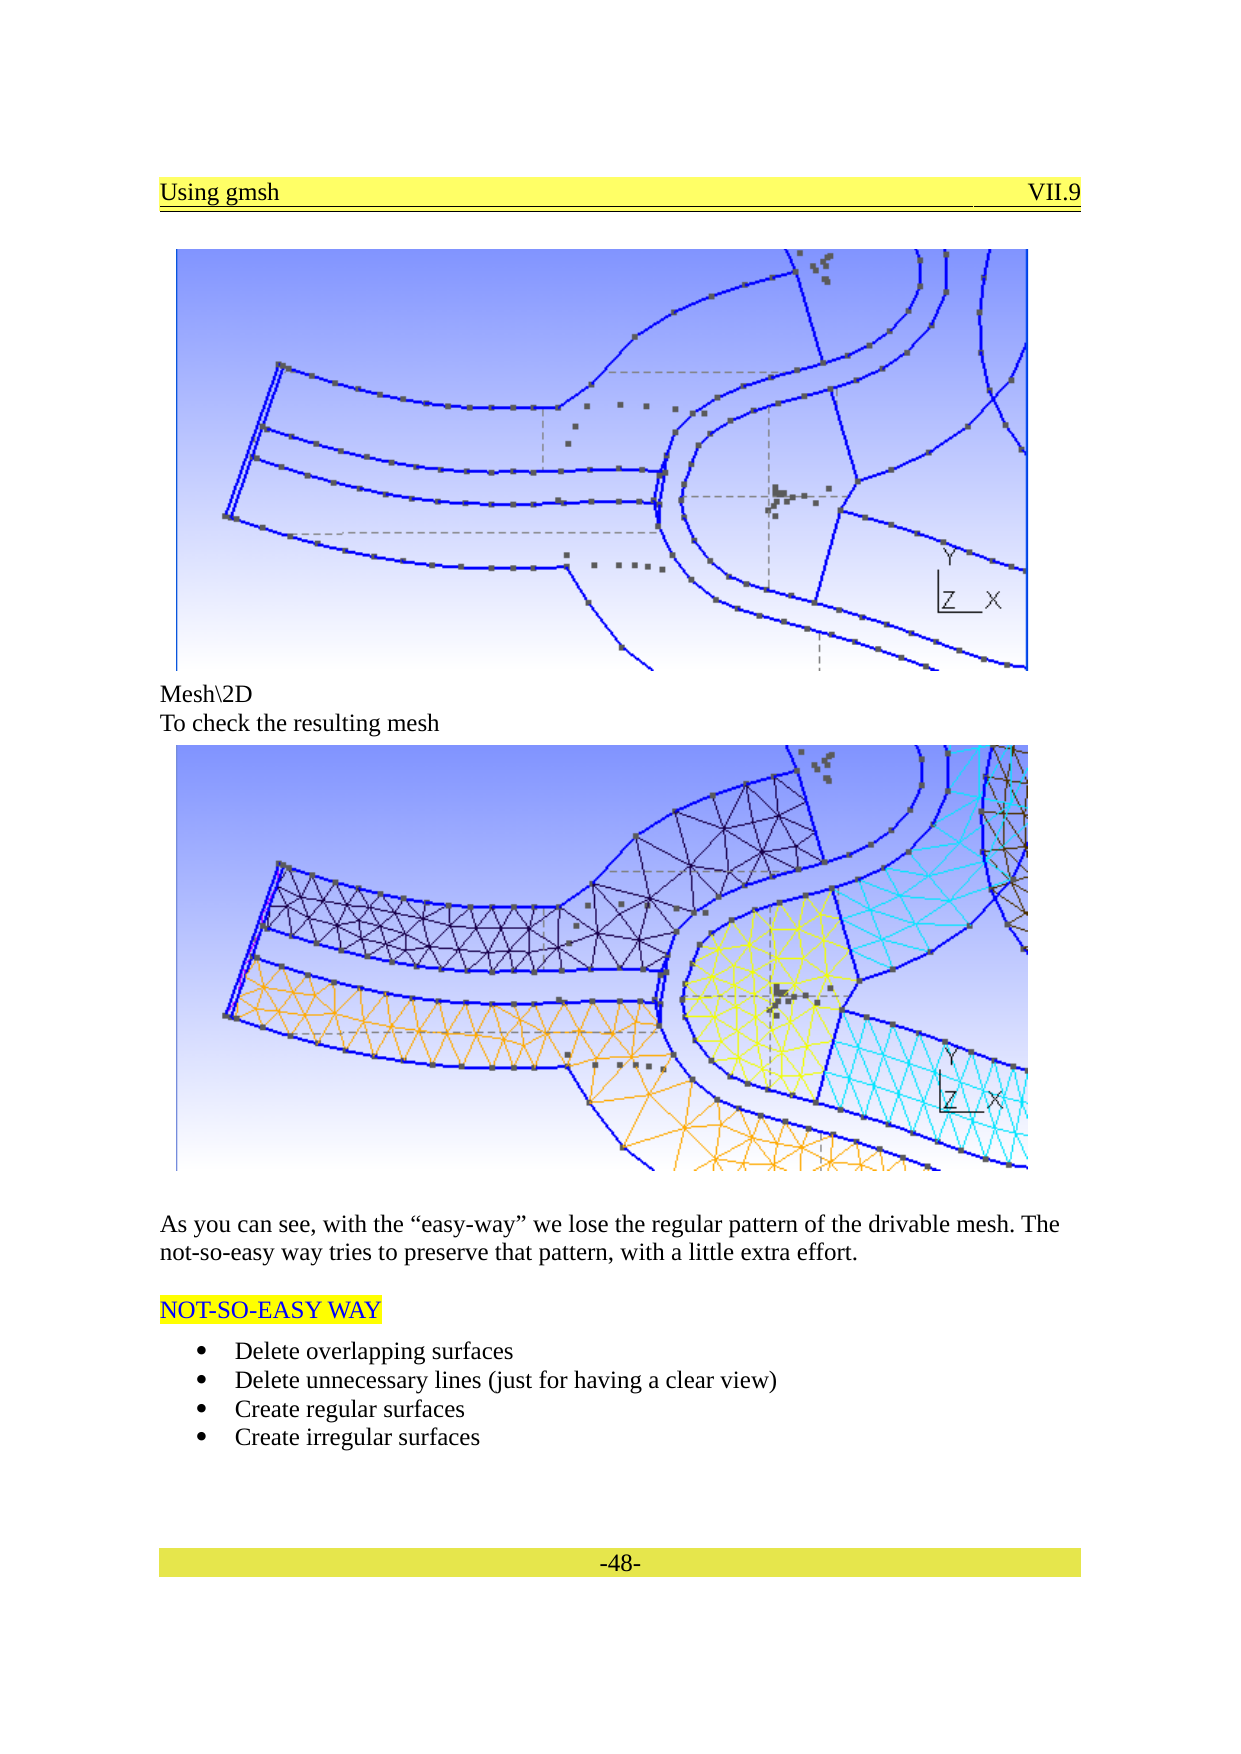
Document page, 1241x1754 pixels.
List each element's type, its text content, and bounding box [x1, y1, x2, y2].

text To check the resulting mesh [159, 708, 1081, 737]
picture [176, 745, 1028, 1171]
text Mesh\2D [159, 679, 1081, 708]
list Delete unnecessary lines (just for having a clear view) [197, 1365, 1081, 1394]
list Create irregular surfaces [197, 1422, 1081, 1451]
list Create regular surfaces [197, 1394, 1081, 1422]
text NOT-SO-EASY WAY [159, 1295, 1081, 1324]
picture [176, 249, 1029, 671]
text As you can see, with the “easy-way” we lose the regular pattern of the drivable mesh. The not-so-easy way tries to preserve that pattern, with a little extra effort. [159, 1209, 1081, 1266]
list Delete overlapping surfaces [197, 1336, 1081, 1365]
